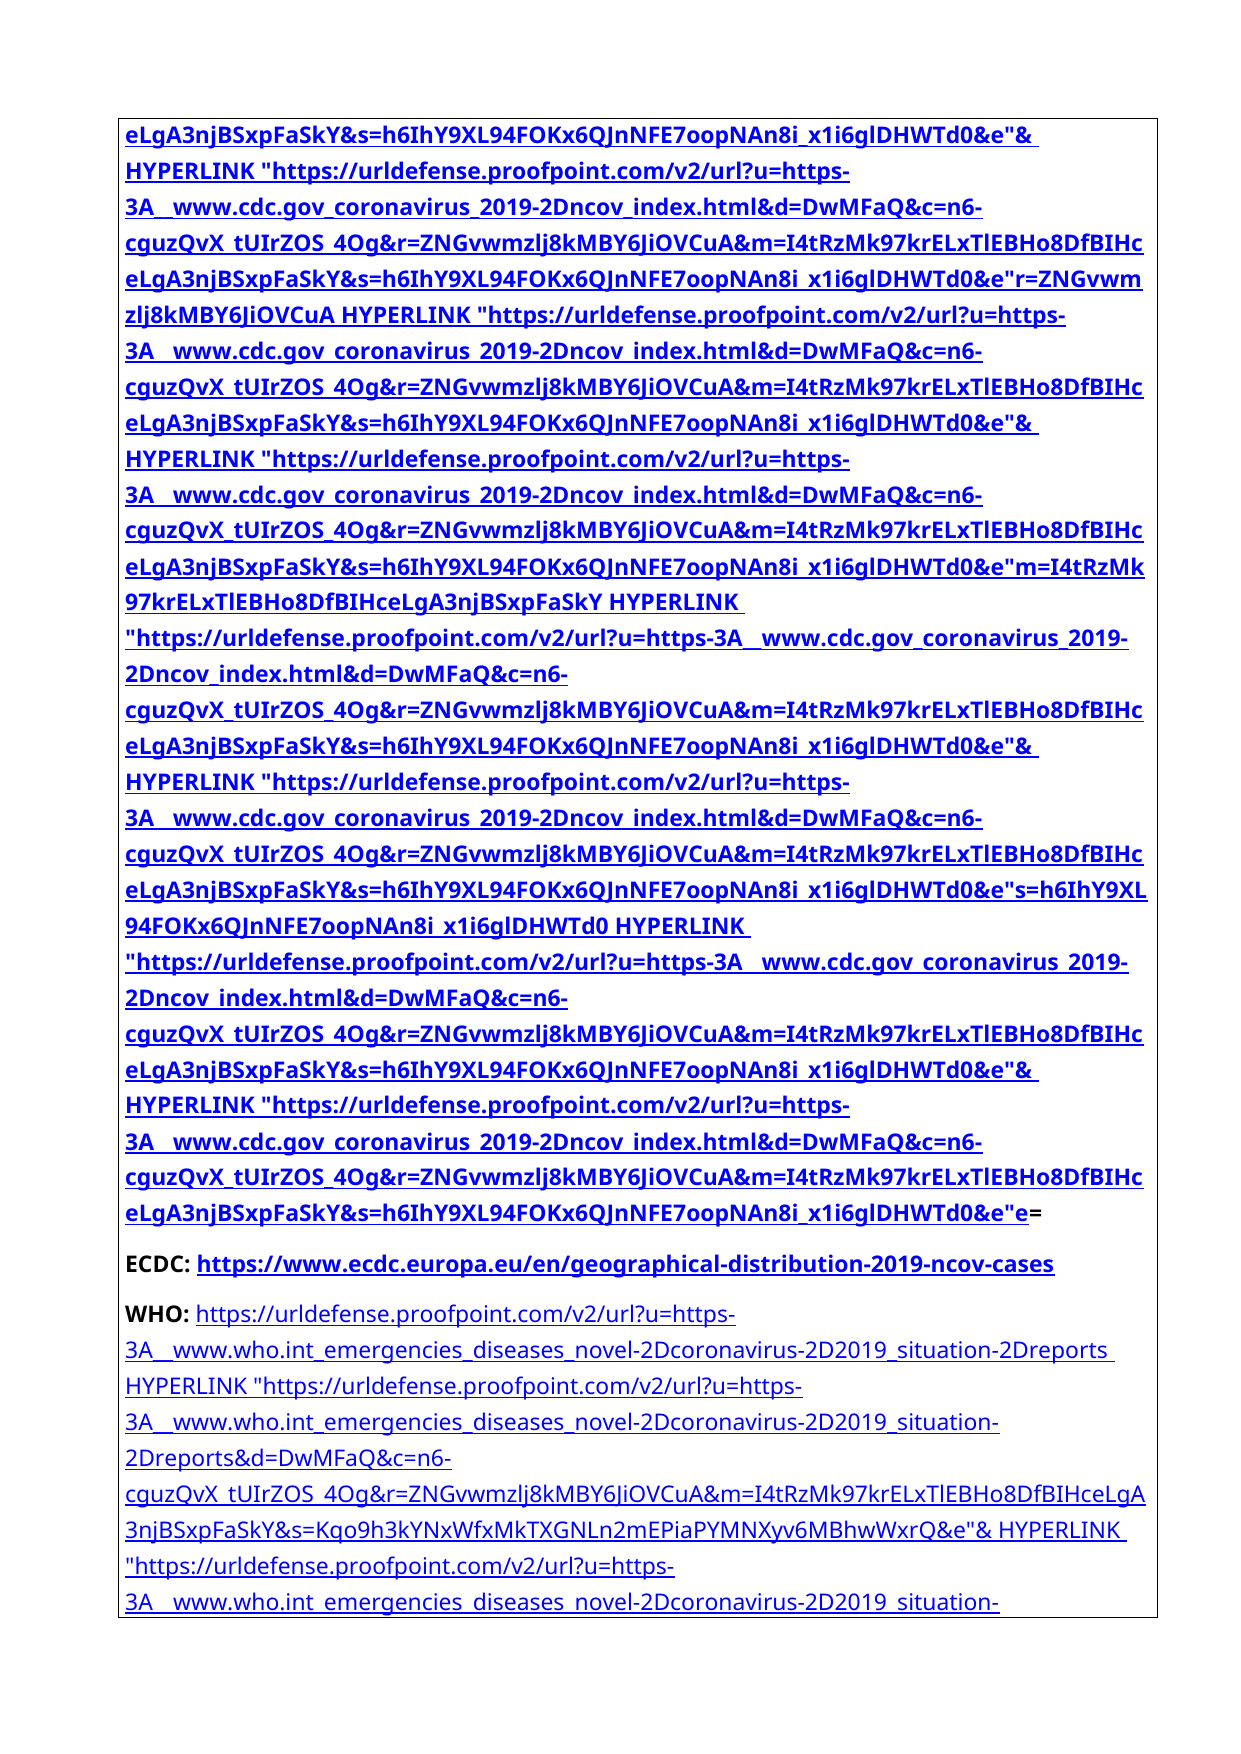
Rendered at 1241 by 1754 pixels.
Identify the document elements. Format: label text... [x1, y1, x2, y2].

table_header eLgA3njBSxpFaSkY&s=h6IhY9XL94FOKx6QJnNFE7oopNAn8i_x1i6glDHWTd0&e"& HYPERLINK "https://urldefense.proofpoint.com/v2/url?u=https-3A__www.cdc.gov_coronavirus_2019-2Dncov_index.html&d=DwMFaQ&c=n6-cguzQvX_tUIrZOS_4Og&r=ZNGvwmzlj8kMBY6JiOVCuA&m=I4tRzMk97krELxTlEBHo8DfBIHceLgA3njBSxpFaSkY&s=h6IhY9XL94FOKx6QJnNFE7oopNAn8i_x1i6glDHWTd0&e"r=ZNGvwmzlj8kMBY6JiOVCuA HYPERLINK "https://urldefense.proofpoint.com/v2/url?u=https-3A__www.cdc.gov_coronavirus_2019-2Dncov_index.html&d=DwMFaQ&c=n6-cguzQvX_tUIrZOS_4Og&r=ZNGvwmzlj8kMBY6JiOVCuA&m=I4tRzMk97krELxTlEBHo8DfBIHceLgA3njBSxpFaSkY&s=h6IhY9XL94FOKx6QJnNFE7oopNAn8i_x1i6glDHWTd0&e"& HYPERLINK "https://urldefense.proofpoint.com/v2/url?u=https-3A__www.cdc.gov_coronavirus_2019-2Dncov_index.html&d=DwMFaQ&c=n6-cguzQvX_tUIrZOS_4Og&r=ZNGvwmzlj8kMBY6JiOVCuA&m=I4tRzMk97krELxTlEBHo8DfBIHceLgA3njBSxpFaSkY&s=h6IhY9XL94FOKx6QJnNFE7oopNAn8i_x1i6glDHWTd0&e"m=I4tRzMk97krELxTlEBHo8DfBIHceLgA3njBSxpFaSkY HYPERLINK "https://urldefense.proofpoint.com/v2/url?u=https-3A__www.cdc.gov_coronavirus_2019-2Dncov_index.html&d=DwMFaQ&c=n6-cguzQvX_tUIrZOS_4Og&r=ZNGvwmzlj8kMBY6JiOVCuA&m=I4tRzMk97krELxTlEBHo8DfBIHceLgA3njBSxpFaSkY&s=h6IhY9XL94FOKx6QJnNFE7oopNAn8i_x1i6glDHWTd0&e"& HYPERLINK "https://urldefense.proofpoint.com/v2/url?u=https-3A__www.cdc.gov_coronavirus_2019-2Dncov_index.html&d=DwMFaQ&c=n6-cguzQvX_tUIrZOS_4Og&r=ZNGvwmzlj8kMBY6JiOVCuA&m=I4tRzMk97krELxTlEBHo8DfBIHceLgA3njBSxpFaSkY&s=h6IhY9XL94FOKx6QJnNFE7oopNAn8i_x1i6glDHWTd0&e"s=h6IhY9XL94FOKx6QJnNFE7oopNAn8i_x1i6glDHWTd0 HYPERLINK "https://urldefense.proofpoint.com/v2/url?u=https-3A__www.cdc.gov_coronavirus_2019-2Dncov_index.html&d=DwMFaQ&c=n6-cguzQvX_tUIrZOS_4Og&r=ZNGvwmzlj8kMBY6JiOVCuA&m=I4tRzMk97krELxTlEBHo8DfBIHceLgA3njBSxpFaSkY&s=h6IhY9XL94FOKx6QJnNFE7oopNAn8i_x1i6glDHWTd0&e"& HYPERLINK "https://urldefense.proofpoint.com/v2/url?u=https-3A__www.cdc.gov_coronavirus_2019-2Dncov_index.html&d=DwMFaQ&c=n6-cguzQvX_tUIrZOS_4Og&r=ZNGvwmzlj8kMBY6JiOVCuA&m=I4tRzMk97krELxTlEBHo8DfBIHceLgA3njBSxpFaSkY&s=h6IhY9XL94FOKx6QJnNFE7oopNAn8i_x1i6glDHWTd0&e"e= ECDC: https://www.ecdc.europa.eu/en/geographical-distribution-2019-ncov-cases WHO: https://urldefense.proofpoint.com/v2/url?u=https-3A__www.who.int_emergencies_diseases_novel-2Dcoronavirus-2D2019_situation-2Dreports HYPERLINK "https://urldefense.proofpoint.com/v2/url?u=https-3A__www.who.int_emergencies_diseases_novel-2Dcoronavirus-2D2019_situation-2Dreports&d=DwMFaQ&c=n6-cguzQvX_tUIrZOS_4Og&r=ZNGvwmzlj8kMBY6JiOVCuA&m=I4tRzMk97krELxTlEBHo8DfBIHceLgA3njBSxpFaSkY&s=Kqo9h3kYNxWfxMkTXGNLn2mEPiaPYMNXyv6MBhwWxrQ&e"& HYPERLINK "https://urldefense.proofpoint.com/v2/url?u=https-3A__www.who.int_emergencies_diseases_novel-2Dcoronavirus-2D2019_situation- [119, 119, 1157, 1617]
